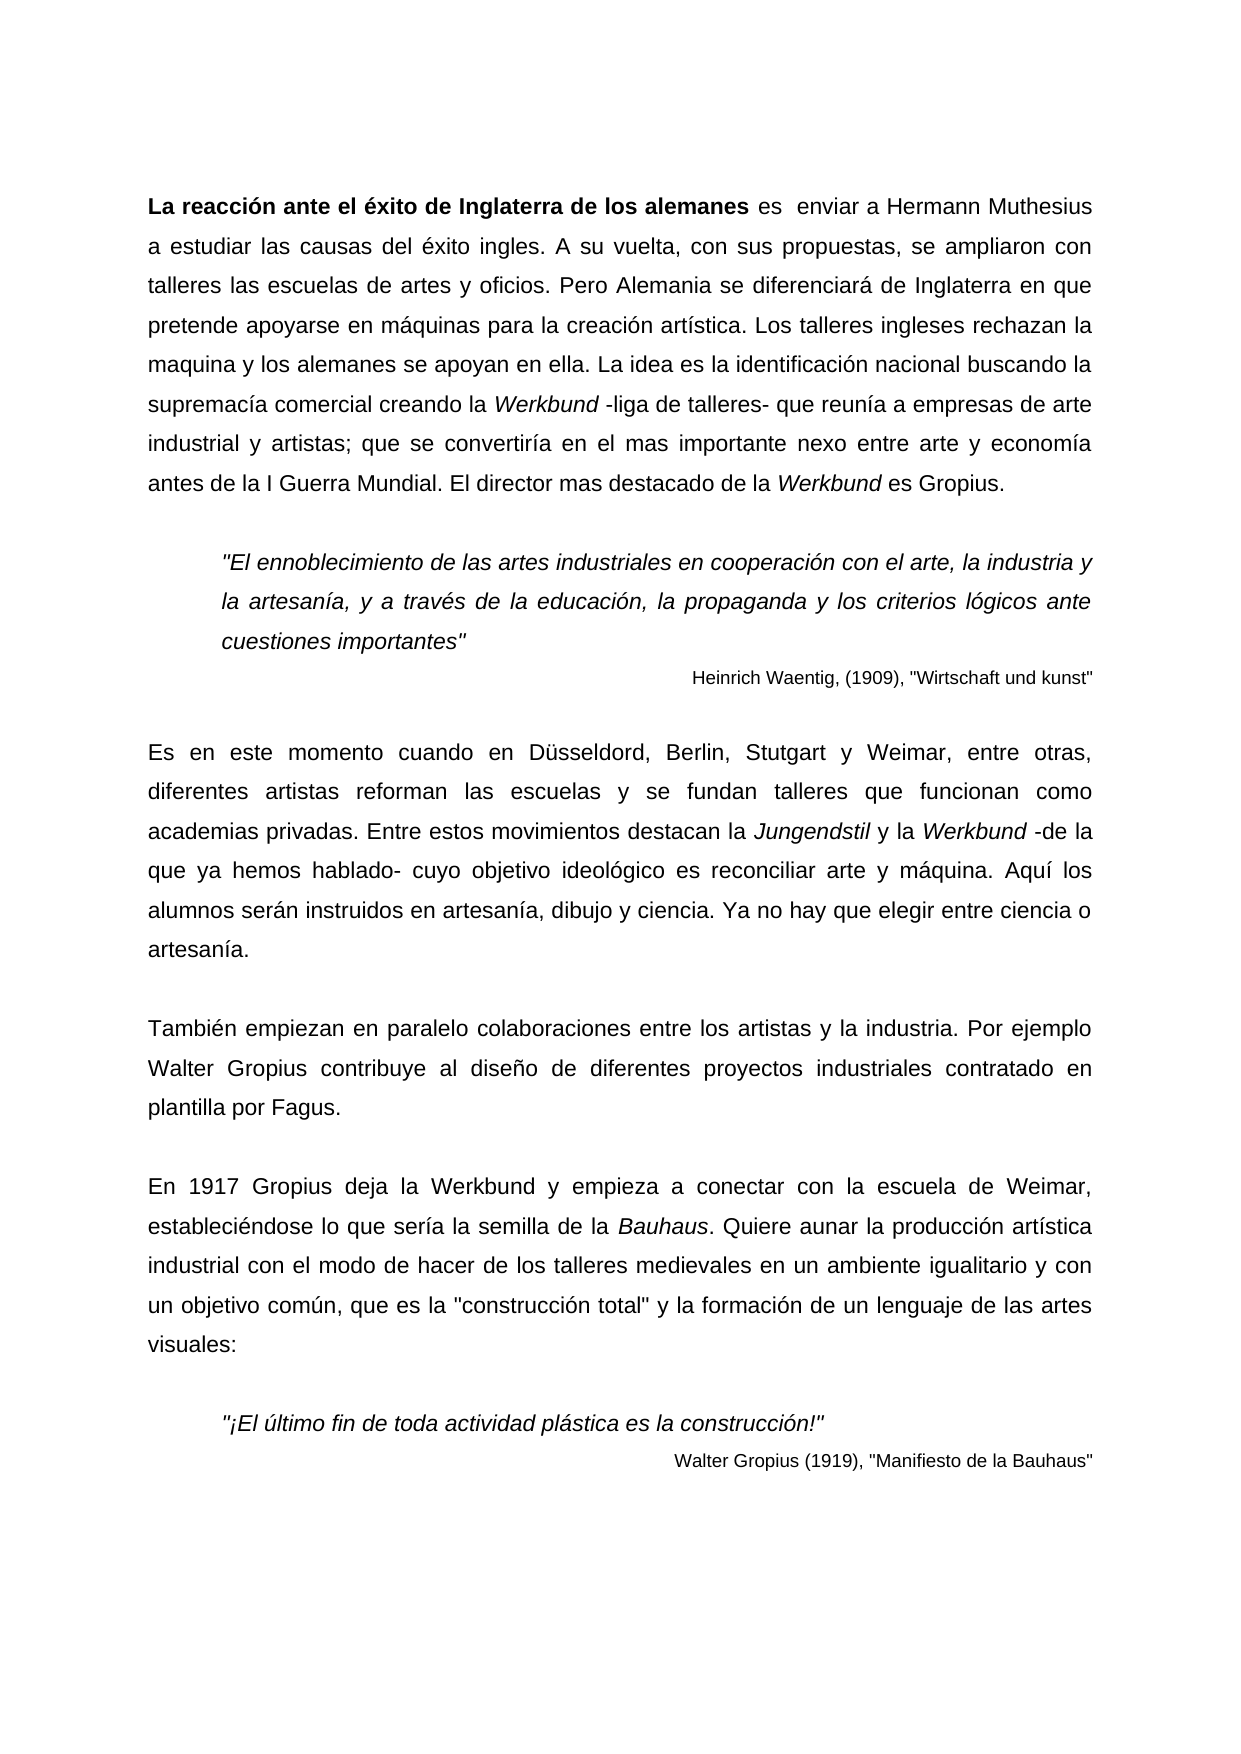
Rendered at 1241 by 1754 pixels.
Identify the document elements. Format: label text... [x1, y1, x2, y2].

text La reacción ante el éxito de Inglaterra de los alemanes es enviar a Hermann Muthesius a estudiar las causas del éxito ingles. A su vuelta, con sus propuestas, se ampliaron con talleres las escuelas de artes y oficios. Pero Alemania se diferenciará de Inglaterra en que pretende apoyarse en máquinas para la creación artística. Los talleres ingleses rechazan la maquina y los alemanes se apoyan en ella. La idea es la identificación nacional buscando la supremacía comercial creando la Werkbund -liga de talleres- que reunía a empresas de arte industrial y artistas; que se convertiría en el mas importante nexo entre arte y economía antes de la I Guerra Mundial. El director mas destacado de la Werkbund es Gropius. [148, 193, 1093, 496]
text "¡El último fin de toda actividad plástica es la construcción!" [221, 1410, 1093, 1436]
text En 1917 Gropius deja la Werkbund y empieza a conectar con la escuela de Weimar, estableciéndose lo que sería la semilla de la Bauhaus. Quiere aunar la producción artística industrial con el modo de hacer de los talleres medievales en un ambiente igualitario y con un objetivo común, que es la "construcción total" y la formación de un lenguaje de las artes visuales: [148, 1173, 1093, 1357]
text Heinrich Waentig, (1909), "Wirtschaft und kunst" [221, 667, 1093, 689]
text También empiezan en paralelo colaboraciones entre los artistas y la industria. Por ejemplo Walter Gropius contribuye al diseño de diferentes proyectos industriales contratado en plantilla por Fagus. [148, 1015, 1093, 1121]
text Es en este momento cuando en Düsseldord, Berlin, Stutgart y Weimar, entre otras, diferentes artistas reforman las escuelas y se fundan talleres que funcionan como academias privadas. Entre estos movimientos destacan la Jungendstil y la Werkbund -de la que ya hemos hablado- cuyo objetivo ideológico es reconciliar arte y máquina. Aquí los alumnos serán instruidos en artesanía, dibujo y ciencia. Ya no hay que elegir entre ciencia o artesanía. [148, 739, 1093, 963]
text Walter Gropius (1919), "Manifiesto de la Bauhaus" [221, 1449, 1093, 1471]
text "El ennoblecimiento de las artes industriales en cooperación con el arte, la industria y la artesanía, y a través de la educación, la propaganda y los criterios lógicos ante cuestiones importantes" [221, 549, 1093, 654]
